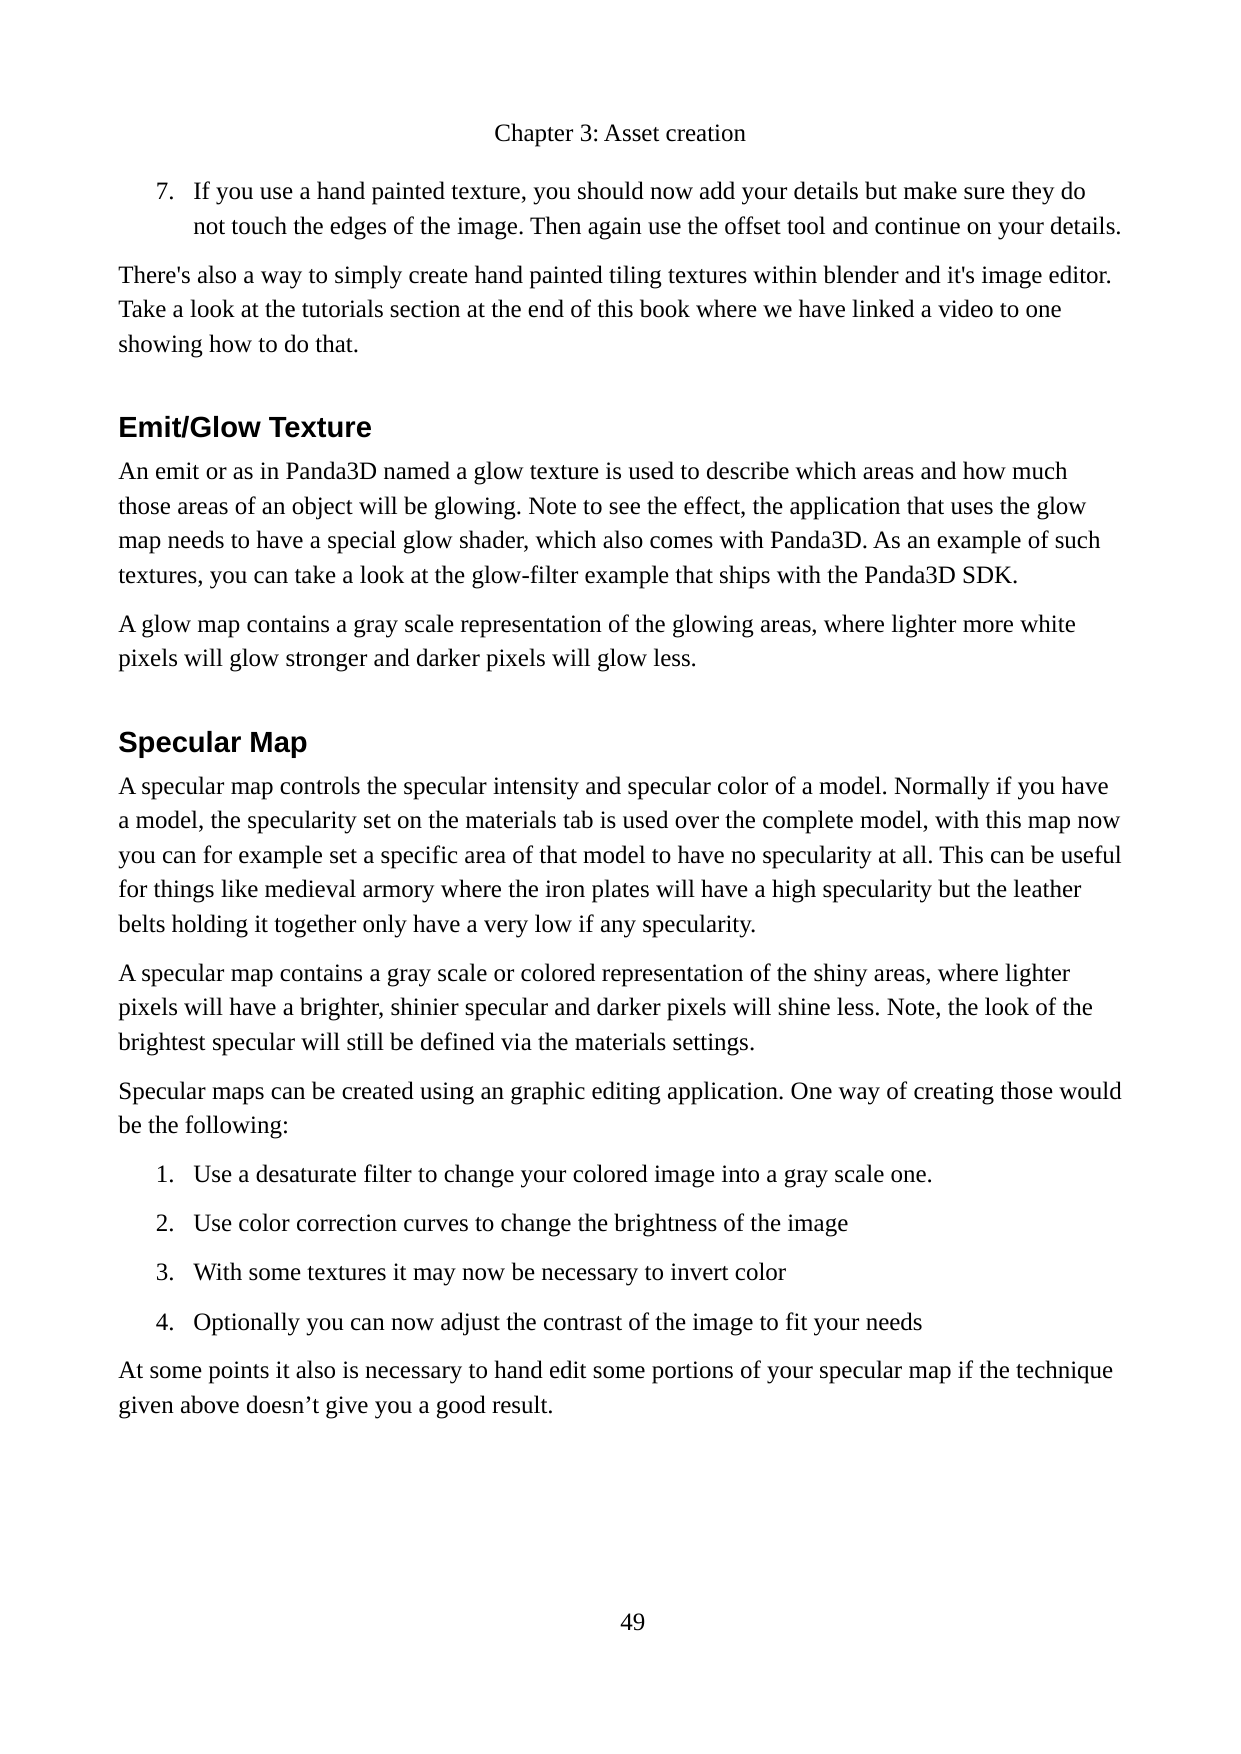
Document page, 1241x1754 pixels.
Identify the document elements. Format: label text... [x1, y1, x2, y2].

list If you use a hand painted texture, you should now add your details but make sure they do not touch the edges of the image. Then again use the offset tool and continue on your details. [156, 176, 1122, 239]
text There's also a way to simply create hand painted tiling textures within blender and it's image editor. Take a look at the tutorials section at the end of this book where we have linked a video to one showing how to do that. [118, 260, 1122, 358]
text Specular maps can be created using an graphic editing application. One way of creating those would be the following: [118, 1076, 1122, 1139]
text A specular map contains a gray scale or colored representation of the shiny areas, where lighter pixels will have a brighter, shinier specular and darker pixels will shine less. Note, the look of the brightest specular will still be defined via the materials settings. [118, 958, 1122, 1056]
text A specular map controls the specular intensity and specular color of a model. Normally if you have a model, the specularity set on the materials tab is used over the complete model, with this map now you can for example set a specific area of that model to have no specularity at all. This can be useful for things like medieval armory where the iron plates will have a high specularity but the leather belts holding it together only have a very low if any specularity. [118, 771, 1122, 937]
text An emit or as in Panda3D named a glow texture is used to describe which areas and how much those areas of an object will be glowing. Note to see the effect, the application that uses the glow map needs to have a special glow shader, which also comes with Panda3D. As an example of such textures, you can take a look at the glow-filter example that ships with the Panda3D SDK. [118, 456, 1122, 588]
text A glow map contains a gray scale representation of the glowing areas, where lighter more white pixels will glow stronger and darker pixels will glow less. [118, 609, 1122, 672]
subtitle Specular Map [118, 725, 1122, 758]
list Use a desaturate filter to change your colored image into a gray scale one. [156, 1159, 1122, 1188]
subtitle Emit/Glow Texture [118, 410, 1122, 444]
text At some points it also is necessary to hand edit some portions of your specular map if the technique given above doesn’t give you a good result. [118, 1356, 1122, 1419]
list Optionally you can now adjust the contrast of the image to fit your needs [156, 1307, 1122, 1335]
list Use color correction curves to change the brightness of the image [156, 1208, 1122, 1237]
list With some textures it may now be necessary to invert color [156, 1257, 1122, 1286]
